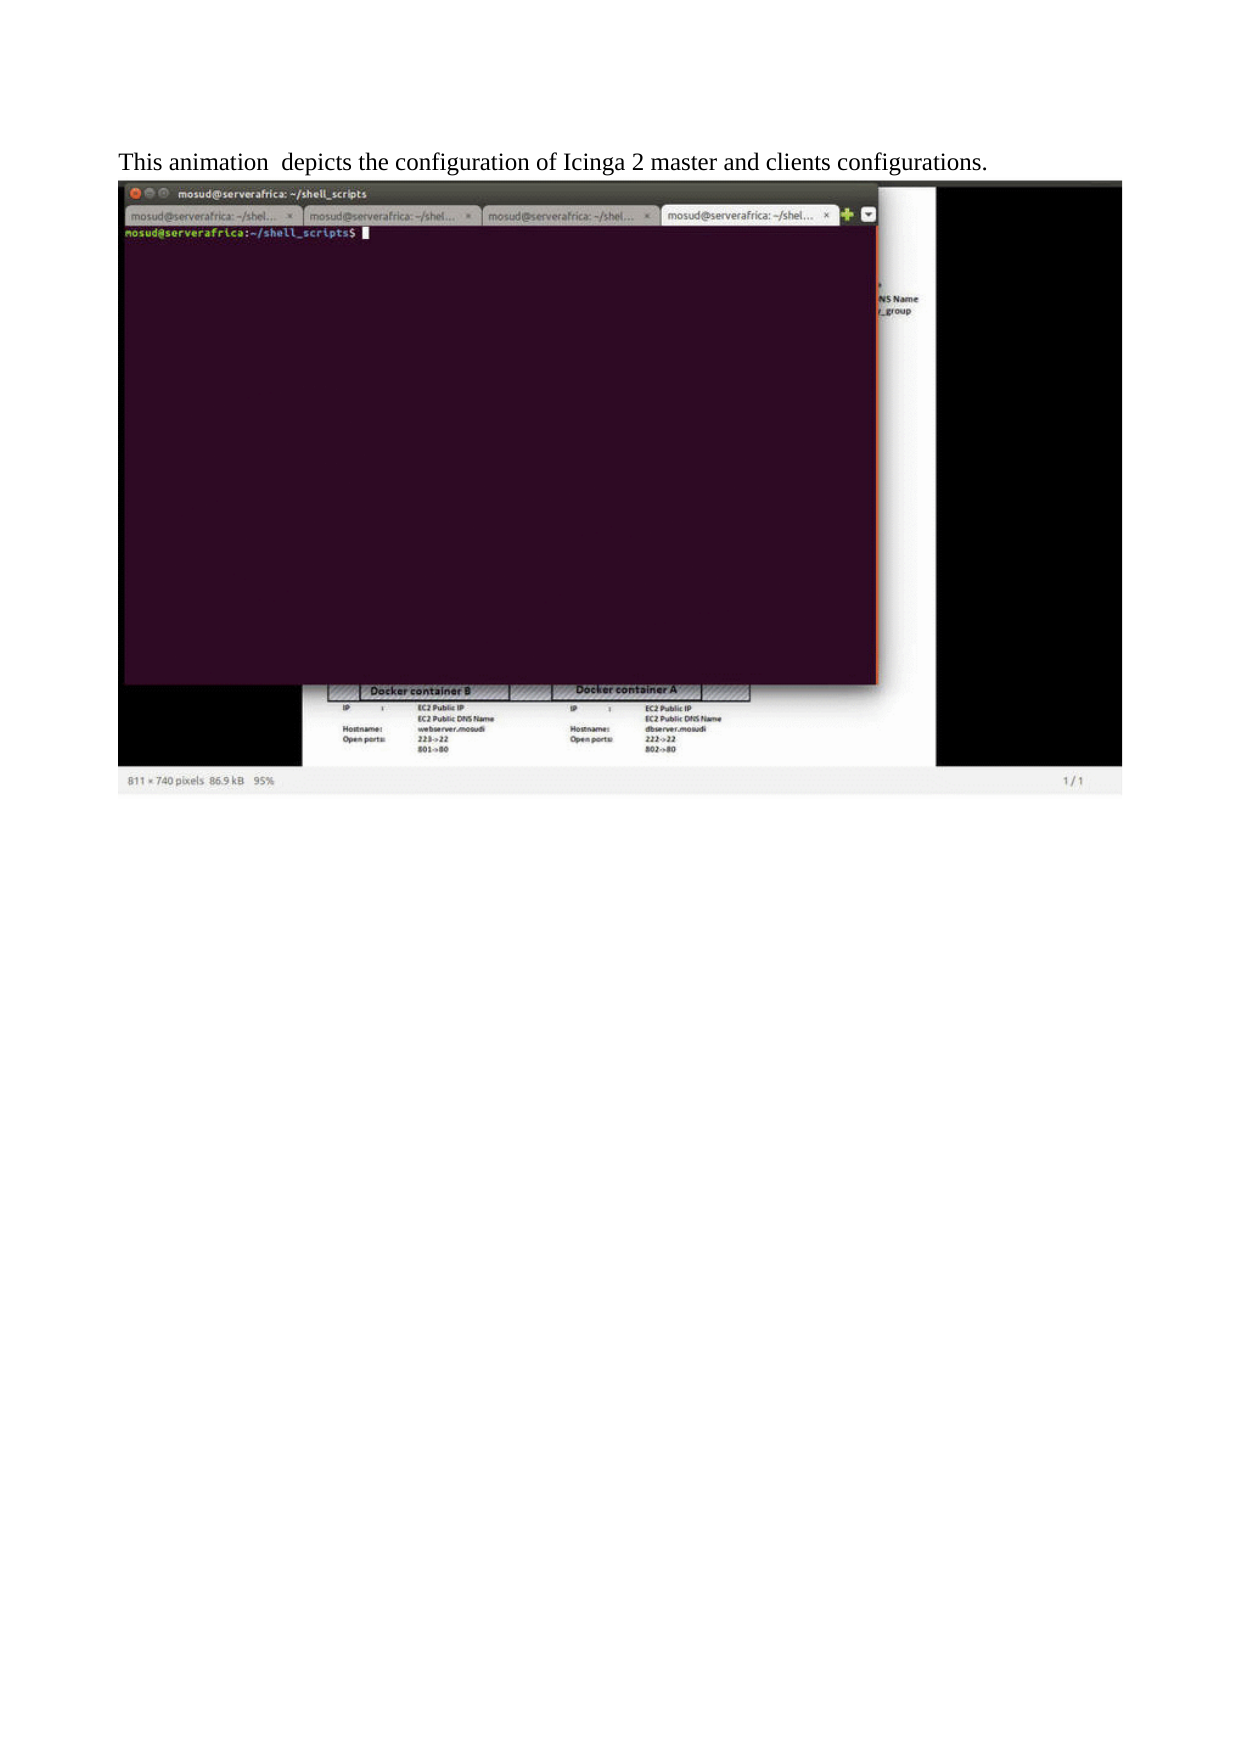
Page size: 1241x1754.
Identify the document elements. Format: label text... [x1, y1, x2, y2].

text This animation depicts the configuration of Icinga 2 master and clients configurations. [118, 147, 1122, 176]
picture [118, 177, 1123, 799]
